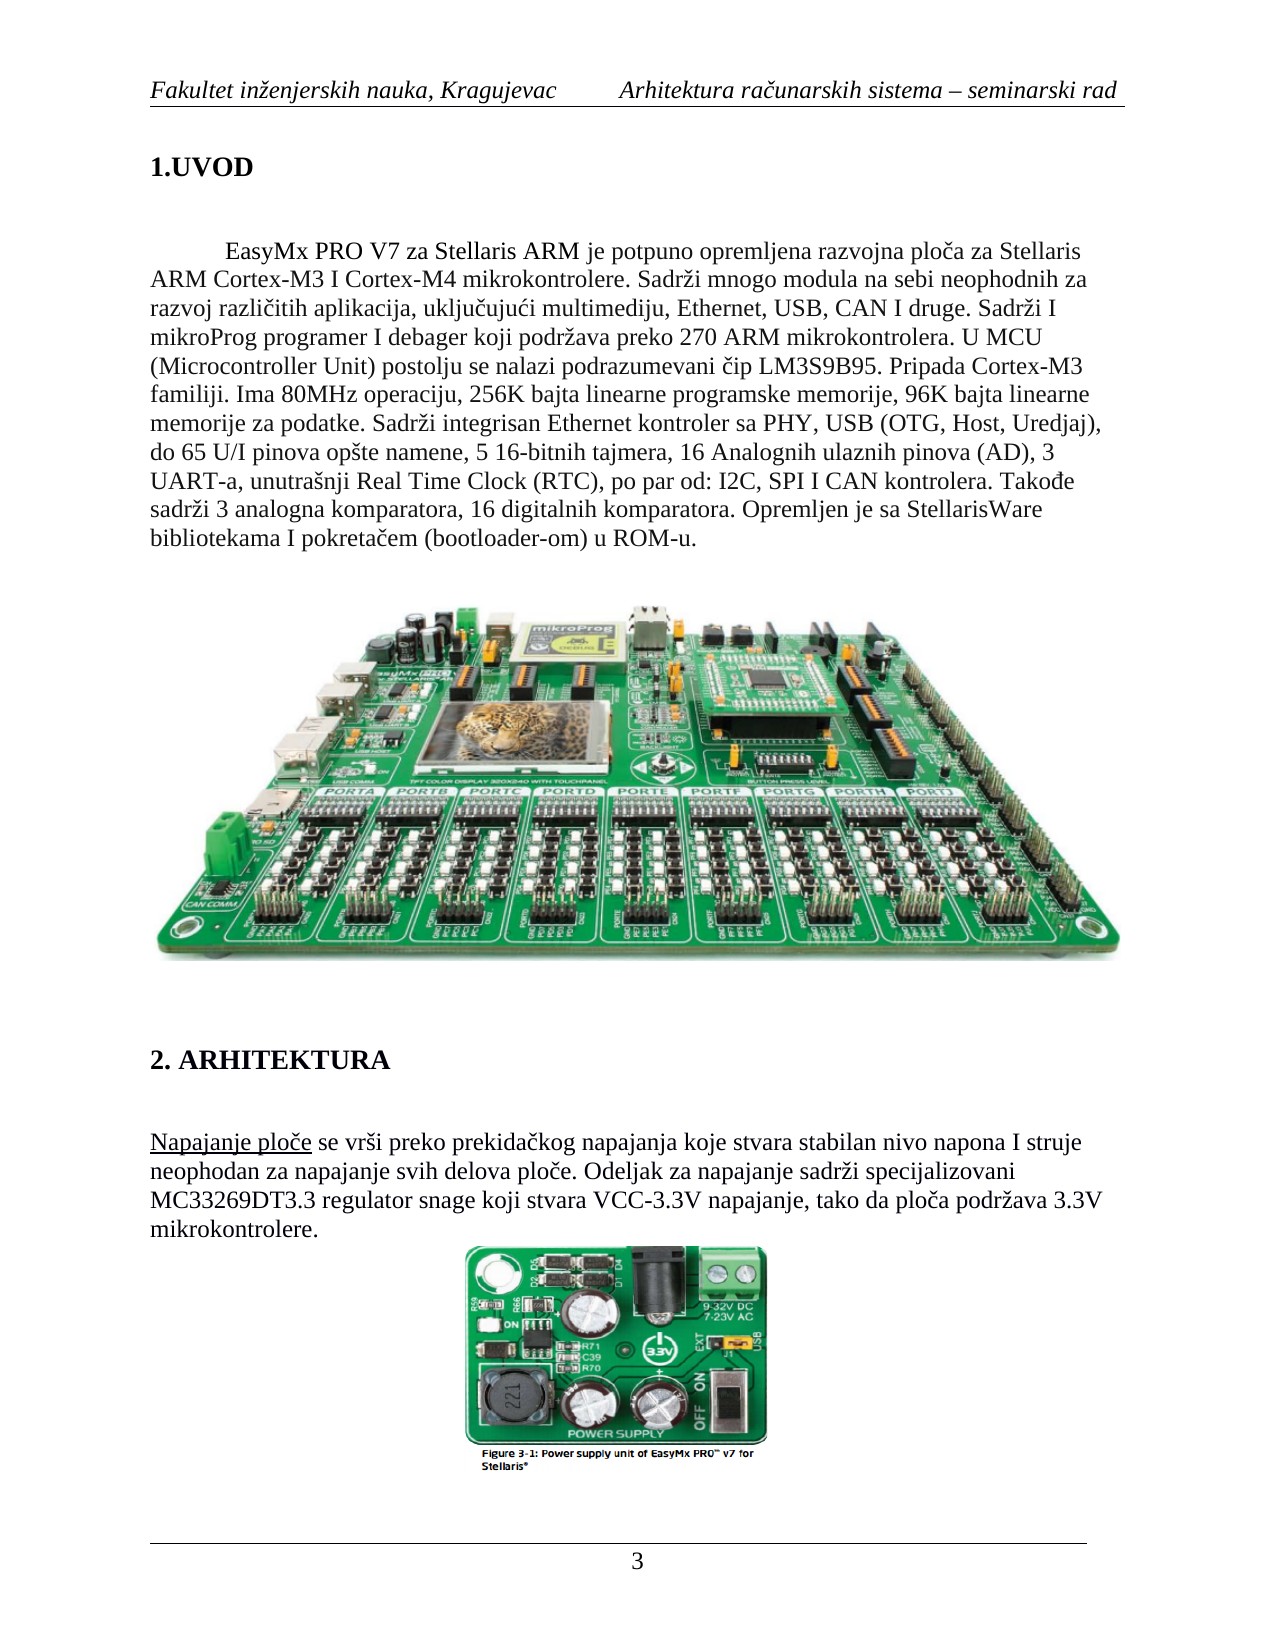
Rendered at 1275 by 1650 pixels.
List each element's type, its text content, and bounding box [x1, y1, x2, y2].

subtitle 2. ARHITEKTURA [150, 1043, 1125, 1076]
text Napajanje ploče se vrši preko prekidačkog napajanja koje stvara stabilan nivo napona I struje neophodan za napajanje svih delova ploče. Odeljak za napajanje sadrži specijalizovani MC33269DT3.3 regulator snage koji stvara VCC-3.3V napajanje, tako da ploča podržava 3.3V mikrokontrolere. [150, 1127, 1125, 1242]
subtitle 1.UVOD [150, 150, 1125, 182]
picture [153, 605, 1122, 961]
text EasyMx PRO V7 za Stellaris ARM je potpuno opremljena razvojna ploča za Stellaris ARM Cortex-M3 I Cortex-M4 mikrokontrolere. Sadrži mnogo modula na sebi neophodnih za razvoj različitih aplikacija, uključujući multimediju, Ethernet, USB, CAN I druge. Sadrži I mikroProg programer I debager koji podržava preko 270 ARM mikrokontrolera. U MCU (Microcontroller Unit) postolju se nalazi podrazumevani čip LM3S9B95. Pripada Cortex-M3 familiji. Ima 80MHz operaciju, 256K bajta linearne programske memorije, 96K bajta linearne memorije za podatke. Sadrži integrisan Ethernet kontroler sa PHY, USB (OTG, Host, Uredjaj), do 65 U/I pinova opšte namene, 5 16-bitnih tajmera, 16 Analognih ulaznih pinova (AD), 3 UART-a, unutrašnji Real Time Clock (RTC), po par od: I2C, SPI I CAN kontrolera. Takođe sadrži 3 analogna komparatora, 16 digitalnih komparatora. Opremljen je sa StellarisWare bibliotekama I pokretačem (bootloader-om) u ROM-u. [150, 236, 1125, 552]
picture [464, 1246, 768, 1471]
